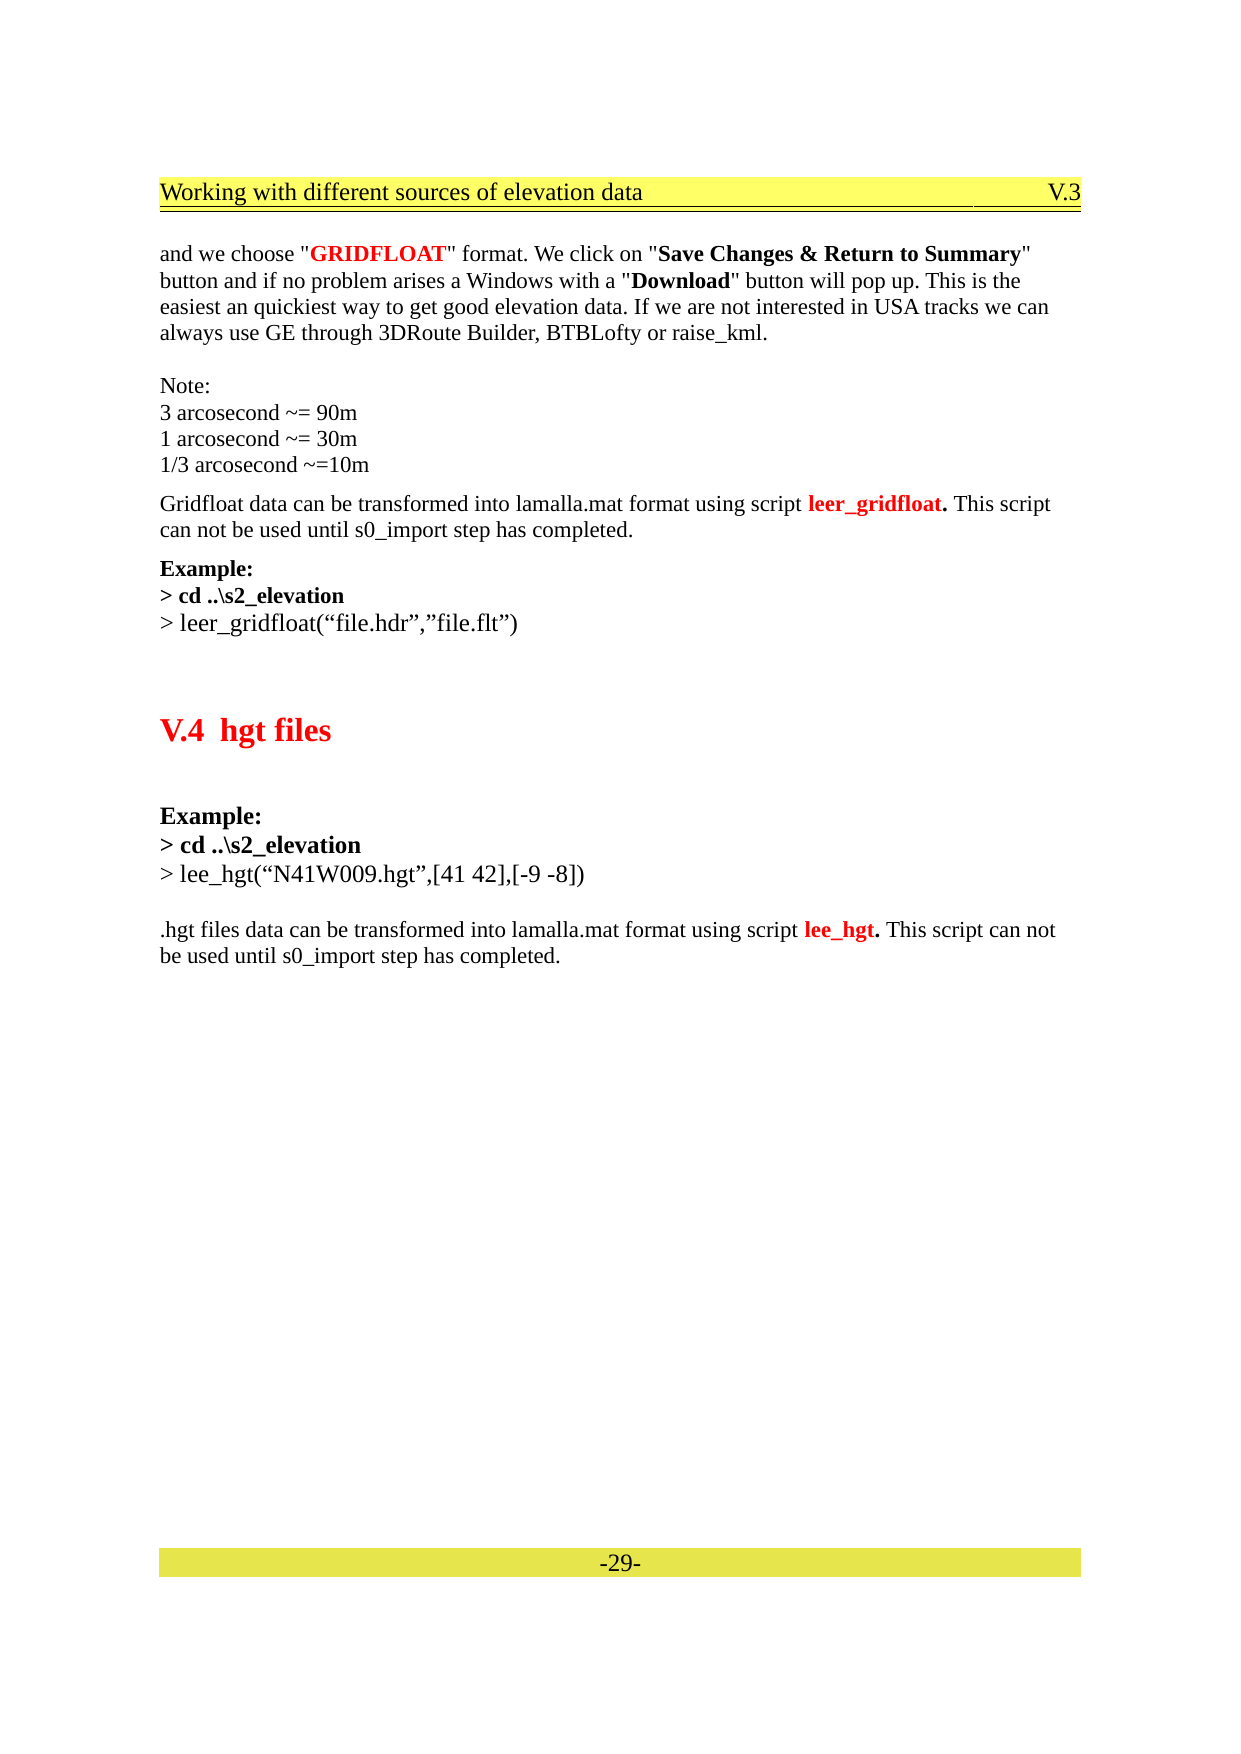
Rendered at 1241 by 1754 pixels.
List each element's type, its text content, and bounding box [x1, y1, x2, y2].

text .hgt files data can be transformed into lamalla.mat format using script lee_hgt. This script can not be used until s0_import step has completed. [159, 916, 1081, 969]
text and we choose "GRIDFLOAT" format. We click on "Save Changes & Return to Summary" button and if no problem arises a Windows with a "Download" button will pop up. This is the easiest an quickiest way to get good elevation data. If we are not interested in USA tracks we can always use GE through 3DRoute Builder, BTBLofty or raise_kml. Note: 3 arcosecond ~= 90m 1 arcosecond ~= 30m 1/3 arcosecond ~=10m [159, 240, 1081, 478]
text Example: [159, 801, 1081, 830]
text > lee_hgt(“N41W009.hgt”,[41 42],[-9 -8]) [159, 859, 1081, 887]
text > cd ..\s2_elevation [159, 830, 1081, 859]
text > cd ..\s2_elevation [159, 582, 1081, 608]
text Example: [159, 555, 1081, 582]
subtitle hgt files [159, 710, 1081, 749]
text Gridfloat data can be transformed into lamalla.mat format using script leer_gridfloat. This script can not be used until s0_import step has completed. [159, 490, 1081, 543]
text > leer_gridfloat(“file.hdr”,”file.flt”) [159, 608, 1081, 637]
